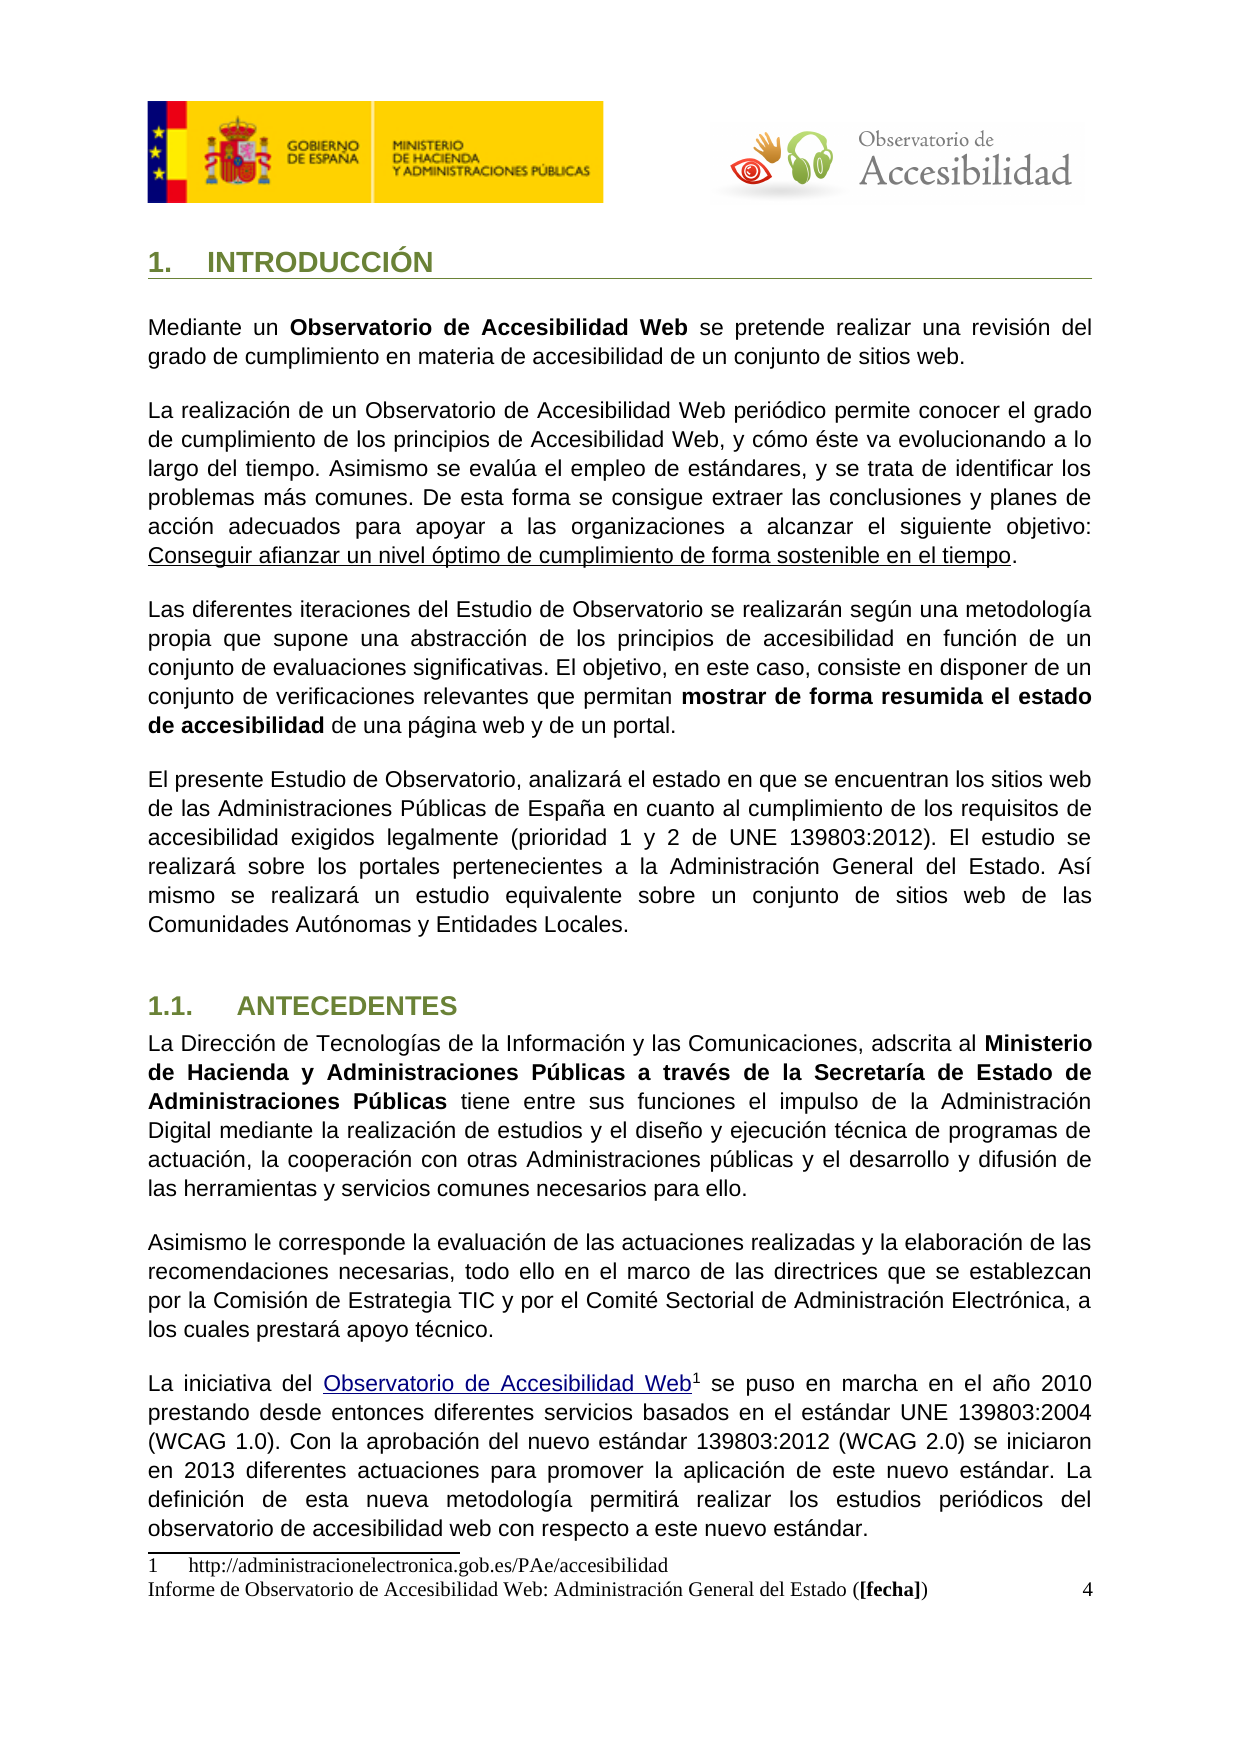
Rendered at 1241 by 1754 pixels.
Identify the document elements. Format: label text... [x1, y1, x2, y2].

text El presente Estudio de Observatorio, analizará el estado en que se encuentran los sitios web de las Administraciones Públicas de España en cuanto al cumplimiento de los requisitos de accesibilidad exigidos legalmente (prioridad 1 y 2 de UNE 139803:2012). El estudio se realizará sobre los portales pertenecientes a la Administración General del Estado. Así mismo se realizará un estudio equivalente sobre un conjunto de sitios web de las Comunidades Autónomas y Entidades Locales. [148, 766, 1092, 937]
text La iniciativa del Observatorio de Accesibilidad Web se puso en marcha en el año 2010 prestando desde entonces diferentes servicios basados en el estándar UNE 139803:2004 (WCAG 1.0). Con la aprobación del nuevo estándar 139803:2012 (WCAG 2.0) se iniciaron en 2013 diferentes actuaciones para promover la aplicación de este nuevo estándar. La definición de esta nueva metodología permitirá realizar los estudios periódicos del observatorio de accesibilidad web con respecto a este nuevo estándar. [148, 1370, 1092, 1541]
text Asimismo le corresponde la evaluación de las actuaciones realizadas y la elaboración de las recomendaciones necesarias, todo ello en el marco de las directrices que se establezcan por la Comisión de Estrategia TIC y por el Comité Sectorial de Administración Electrónica, a los cuales prestará apoyo técnico. [148, 1229, 1092, 1342]
picture [147, 101, 604, 203]
text http://administracionelectronica.gob.es/PAe/accesibilidad [148, 1553, 1092, 1577]
picture [710, 122, 1086, 205]
text Las diferentes iteraciones del Estudio de Observatorio se realizarán según una metodología propia que supone una abstracción de los principios de accesibilidad en función de un conjunto de evaluaciones significativas. El objetivo, en este caso, consiste en disponer de un conjunto de verificaciones relevantes que permitan mostrar de forma resumida el estado de accesibilidad de una página web y de un portal. [148, 596, 1092, 738]
text La realización de un Observatorio de Accesibilidad Web periódico permite conocer el grado de cumplimiento de los principios de Accesibilidad Web, y cómo éste va evolucionando a lo largo del tiempo. Asimismo se evalúa el empleo de estándares, y se trata de identificar los problemas más comunes. De esta forma se consigue extraer las conclusiones y planes de acción adecuados para apoyar a las organizaciones a alcanzar el siguiente objetivo: Conseguir afianzar un nivel óptimo de cumplimiento de forma sostenible en el tiempo. [148, 397, 1092, 568]
list Antecedentes [148, 989, 1092, 1021]
text Mediante un Observatorio de Accesibilidad Web se pretende realizar una revisión del grado de cumplimiento en materia de accesibilidad de un conjunto de sitios web. [148, 314, 1092, 369]
list Introducción [148, 245, 1092, 278]
text La Dirección de Tecnologías de la Información y las Comunicaciones, adscrita al Ministerio de Hacienda y Administraciones Públicas a través de la Secretaría de Estado de Administraciones Públicas tiene entre sus funciones el impulso de la Administración Digital mediante la realización de estudios y el diseño y ejecución técnica de programas de actuación, la cooperación con otras Administraciones públicas y el desarrollo y difusión de las herramientas y servicios comunes necesarios para ello. [148, 1030, 1092, 1201]
